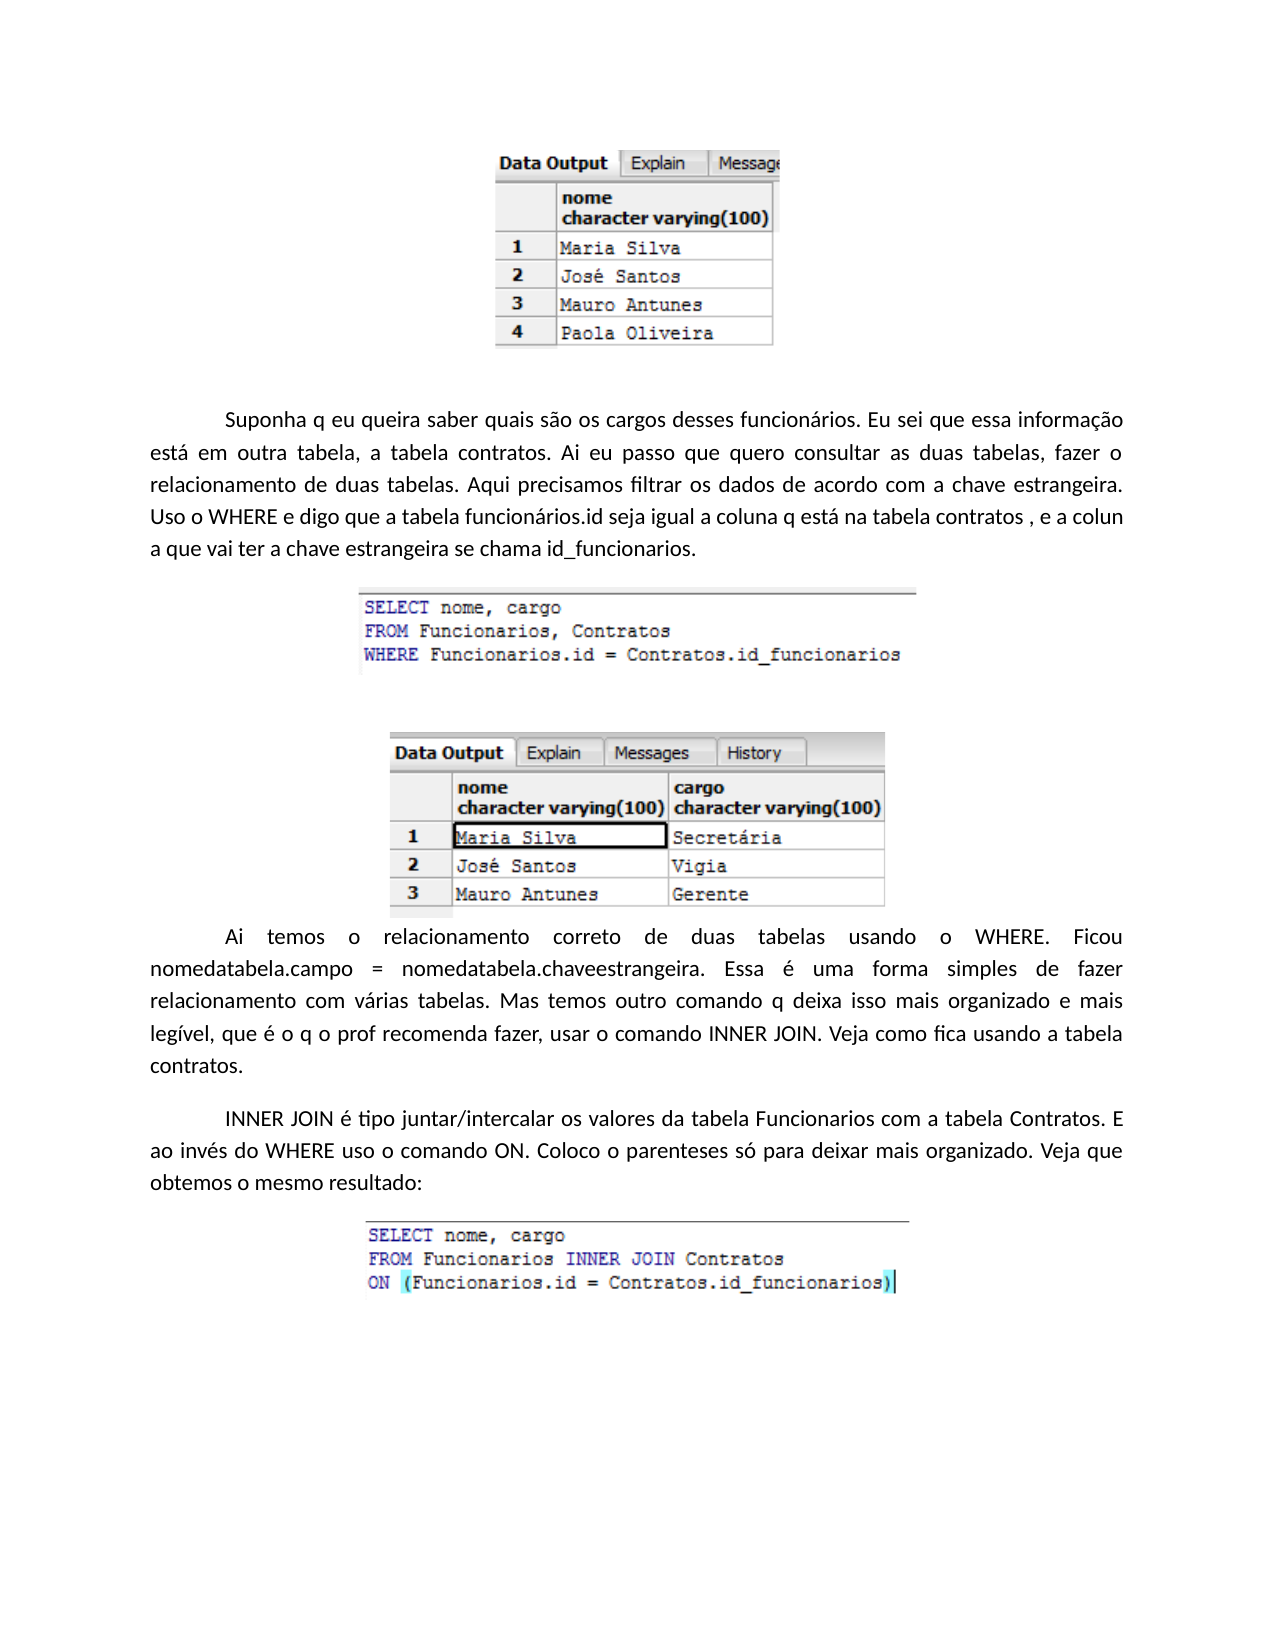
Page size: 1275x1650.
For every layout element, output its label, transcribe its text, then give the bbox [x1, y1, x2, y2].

text Ai temos o relacionamento correto de duas tabelas usando o WHERE. Ficou nomedatabela.campo = nomedatabela.chaveestrangeira. Essa é uma forma simples de fazer relacionamento com várias tabelas. Mas temos outro comando q deixa isso mais organizado e mais legível, que é o q o prof recomenda fazer, usar o comando INNER JOIN. Veja como fica usando a tabela contratos. [150, 732, 1125, 1079]
text INNER JOIN é tipo juntar/intercalar os valores da tabela Funcionarios com a tabela Contratos. E ao invés do WHERE uso o comando ON. Coloco o parenteses só para deixar mais organizado. Veja que obtemos o mesmo resultado: [150, 1104, 1125, 1196]
picture [389, 732, 886, 918]
picture [365, 1221, 910, 1300]
text Suponha q eu queira saber quais são os cargos desses funcionários. Eu sei que essa informação está em outra tabela, a tabela contratos. Ai eu passo que quero consultar as duas tabelas, fazer o relacionamento de duas tabelas. Aqui precisamos filtrar os dados de acordo com a chave estrangeira. Uso o WHERE e digo que a tabela funcionários.id seja igual a coluna q está na tabela contratos , e a colun a que vai ter a chave estrangeira se chama id_funcionarios. [150, 406, 1125, 562]
picture [358, 587, 917, 675]
picture [495, 150, 780, 349]
